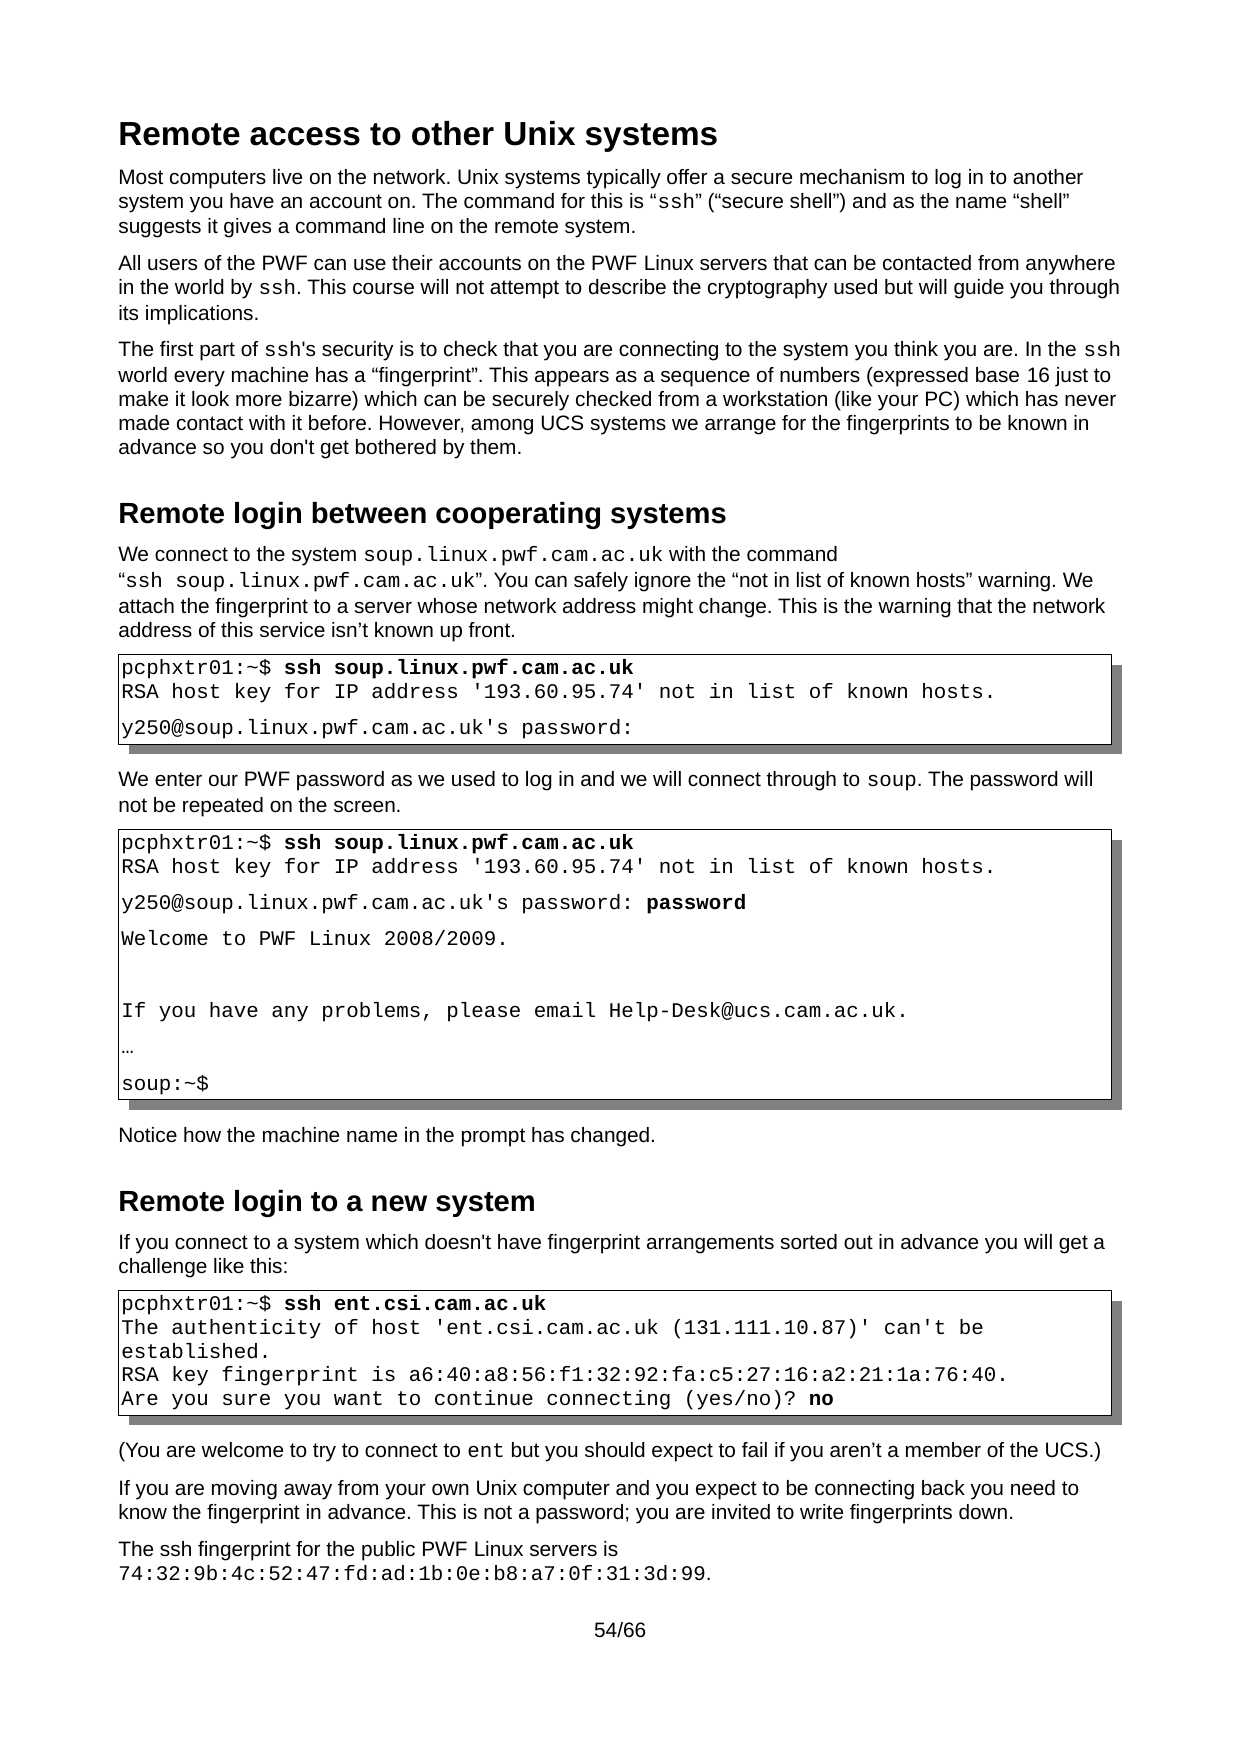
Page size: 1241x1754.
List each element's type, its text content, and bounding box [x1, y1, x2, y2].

text pcphxtr01:~$ ssh soup.linux.pwf.cam.ac.uk RSA host key for IP address '193.60.95.74' not in list of known hosts. [119, 655, 1111, 704]
subtitle Remote access to other Unix systems [118, 113, 1122, 152]
text Most computers live on the network. Unix systems typically offer a secure mechanism to log in to another system you have an account on. The command for this is “ssh” (“secure shell”) and as the name “shell” suggests it gives a command line on the remote system. [118, 164, 1122, 238]
text y250@soup.linux.pwf.cam.ac.uk's password: [119, 714, 1111, 744]
text … [119, 1033, 1111, 1060]
text soup:~$ [119, 1070, 1111, 1099]
text y250@soup.linux.pwf.cam.ac.uk's password: password [119, 889, 1111, 916]
subtitle Remote login between cooperating systems [118, 496, 1122, 530]
text If you have any problems, please email Help-Desk@ucs.cam.ac.uk. [119, 997, 1111, 1024]
subtitle Remote login to a new system [118, 1184, 1122, 1217]
text (You are welcome to try to connect to ent but you should expect to fail if you aren’t a member of the UCS.) [118, 1438, 1122, 1464]
text The first part of ssh's security is to check that you are connecting to the system you think you are. In the ssh world every machine has a “fingerprint”. This appears as a sequence of numbers (expressed base 16 just to make it look more bizarre) which can be securely checked from a workstation (like your PC) which has never made contact with it before. However, among UCS systems we arrange for the fingerprints to be known in advance so you don't get bothered by them. [118, 337, 1122, 459]
text pcphxtr01:~$ ssh soup.linux.pwf.cam.ac.uk RSA host key for IP address '193.60.95.74' not in list of known hosts. [119, 830, 1111, 879]
text We enter our PWF password as we used to log in and we will connect through to soup. The password will not be repeated on the screen. [118, 767, 1122, 817]
text The ssh fingerprint for the public PWF Linux servers is 74:32:9b:4c:52:47:fd:ad:1b:0e:b8:a7:0f:31:3d:99. [118, 1537, 1122, 1586]
text If you are moving away from your own Unix computer and you expect to be connecting back you need to know the fingerprint in advance. This is not a password; you are invited to write fingerprints down. [118, 1476, 1122, 1524]
text If you connect to a system which doesn't have fingerprint arrangements sorted out in advance you will get a challenge like this: [118, 1230, 1122, 1278]
text Notice how the machine name in the prompt has changed. [118, 1122, 1122, 1146]
text We connect to the system soup.linux.pwf.cam.ac.uk with the command “ssh soup.linux.pwf.cam.ac.uk”. You can safely ignore the “not in list of known hosts” warning. We attach the fingerprint to a server whose network address might change. This is the warning that the network address of this service isn’t known up front. [118, 542, 1122, 642]
text All users of the PWF can use their accounts on the PWF Linux servers that can be contacted from anywhere in the world by ssh. This course will not attempt to describe the cryptography used but will guide you through its implications. [118, 251, 1122, 324]
text Welcome to PWF Linux 2008/2009. [119, 925, 1111, 952]
text pcphxtr01:~$ ssh ent.csi.cam.ac.uk The authenticity of host 'ent.csi.cam.ac.uk (131.111.10.87)' can't be established. RSA key fingerprint is a6:40:a8:56:f1:32:92:fa:c5:27:16:a2:21:1a:76:40. Are you sure you want to continue connecting (yes/no)? no [119, 1291, 1111, 1415]
